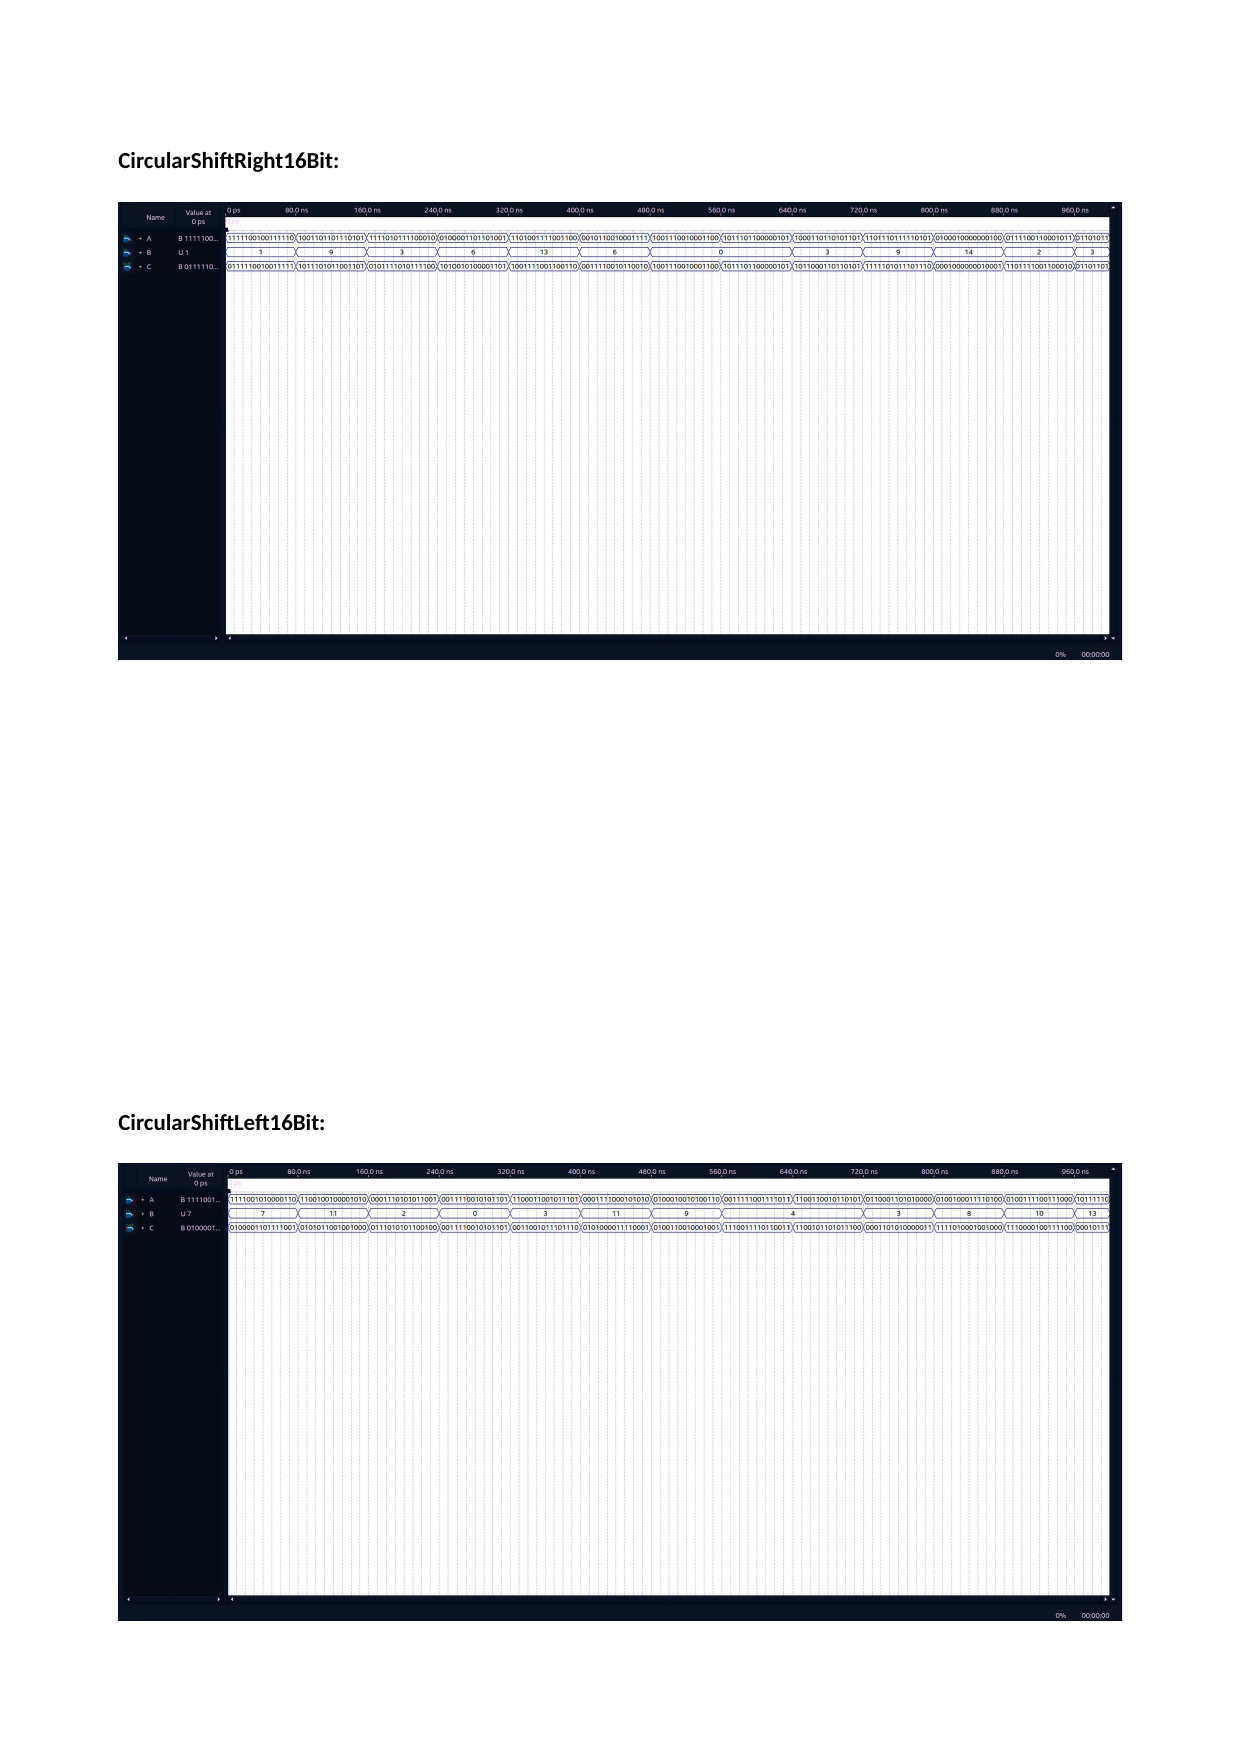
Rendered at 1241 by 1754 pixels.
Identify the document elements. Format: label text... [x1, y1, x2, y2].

text CircularShiftRight16Bit: [118, 146, 1122, 174]
picture [118, 1163, 1123, 1621]
picture [118, 202, 1123, 660]
text CircularShiftLeft16Bit: [118, 1108, 1122, 1136]
